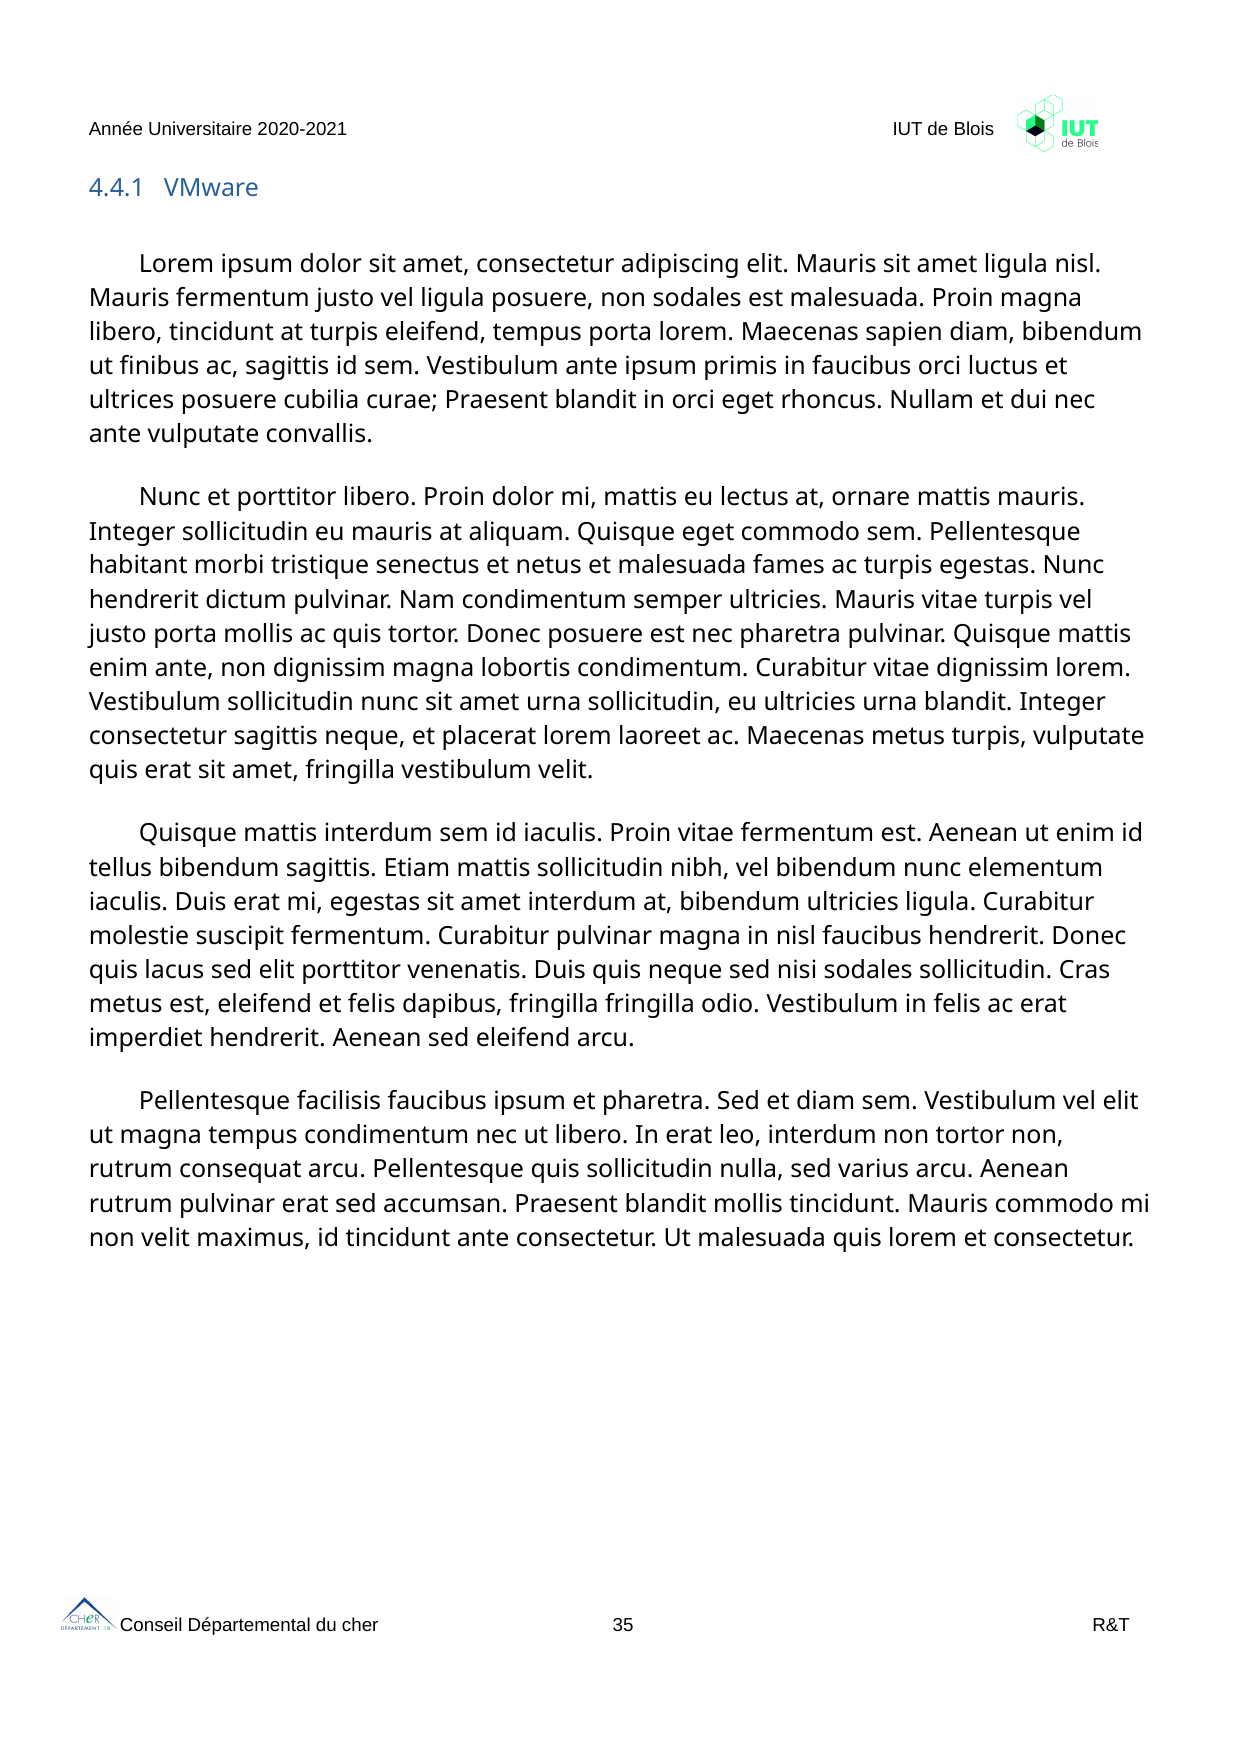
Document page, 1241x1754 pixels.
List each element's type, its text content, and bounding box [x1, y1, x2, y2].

text Lorem ipsum dolor sit amet, consectetur adipiscing elit. Mauris sit amet ligula nisl. Mauris fermentum justo vel ligula posuere, non sodales est malesuada. Proin magna libero, tincidunt at turpis eleifend, tempus porta lorem. Maecenas sapien diam, bibendum ut finibus ac, sagittis id sem. Vestibulum ante ipsum primis in faucibus orci luctus et ultrices posuere cubilia curae; Praesent blandit in orci eget rhoncus. Nullam et dui nec ante vulputate convallis. [88, 245, 1152, 449]
text Quisque mattis interdum sem id iaculis. Proin vitae fermentum est. Aenean ut enim id tellus bibendum sagittis. Etiam mattis sollicitudin nibh, vel bibendum nunc elementum iaculis. Duis erat mi, egestas sit amet interdum at, bibendum ultricies ligula. Curabitur molestie suscipit fermentum. Curabitur pulvinar magna in nisl faucibus hendrerit. Donec quis lacus sed elit porttitor venenatis. Duis quis neque sed nisi sodales sollicitudin. Cras metus est, eleifend et felis dapibus, fringilla fringilla odio. Vestibulum in felis ac erat imperdiet hendrerit. Aenean sed eleifend arcu. [88, 815, 1152, 1053]
subtitle VMware [88, 169, 1152, 203]
picture [1017, 95, 1098, 152]
text Nunc et porttitor libero. Proin dolor mi, mattis eu lectus at, ornare mattis mauris. Integer sollicitudin eu mauris at aliquam. Quisque eget commodo sem. Pellentesque habitant morbi tristique senectus et netus et malesuada fames ac turpis egestas. Nunc hendrerit dictum pulvinar. Nam condimentum semper ultricies. Mauris vitae turpis vel justo porta mollis ac quis tortor. Donec posuere est nec pharetra pulvinar. Quisque mattis enim ante, non dignissim magna lobortis condimentum. Curabitur vitae dignissim lorem. Vestibulum sollicitudin nunc sit amet urna sollicitudin, eu ultricies urna blandit. Integer consectetur sagittis neque, et placerat lorem laoreet ac. Maecenas metus turpis, vulputate quis erat sit amet, fringilla vestibulum velit. [88, 479, 1152, 786]
picture [61, 1597, 118, 1630]
text Pellentesque facilisis faucibus ipsum et pharetra. Sed et diam sem. Vestibulum vel elit ut magna tempus condimentum nec ut libero. In erat leo, interdum non tortor non, rutrum consequat arcu. Pellentesque quis sollicitudin nulla, sed varius arcu. Aenean rutrum pulvinar erat sed accumsan. Praesent blandit mollis tincidunt. Mauris commodo mi non velit maximus, id tincidunt ante consectetur. Ut malesuada quis lorem et consectetur. [88, 1083, 1152, 1253]
